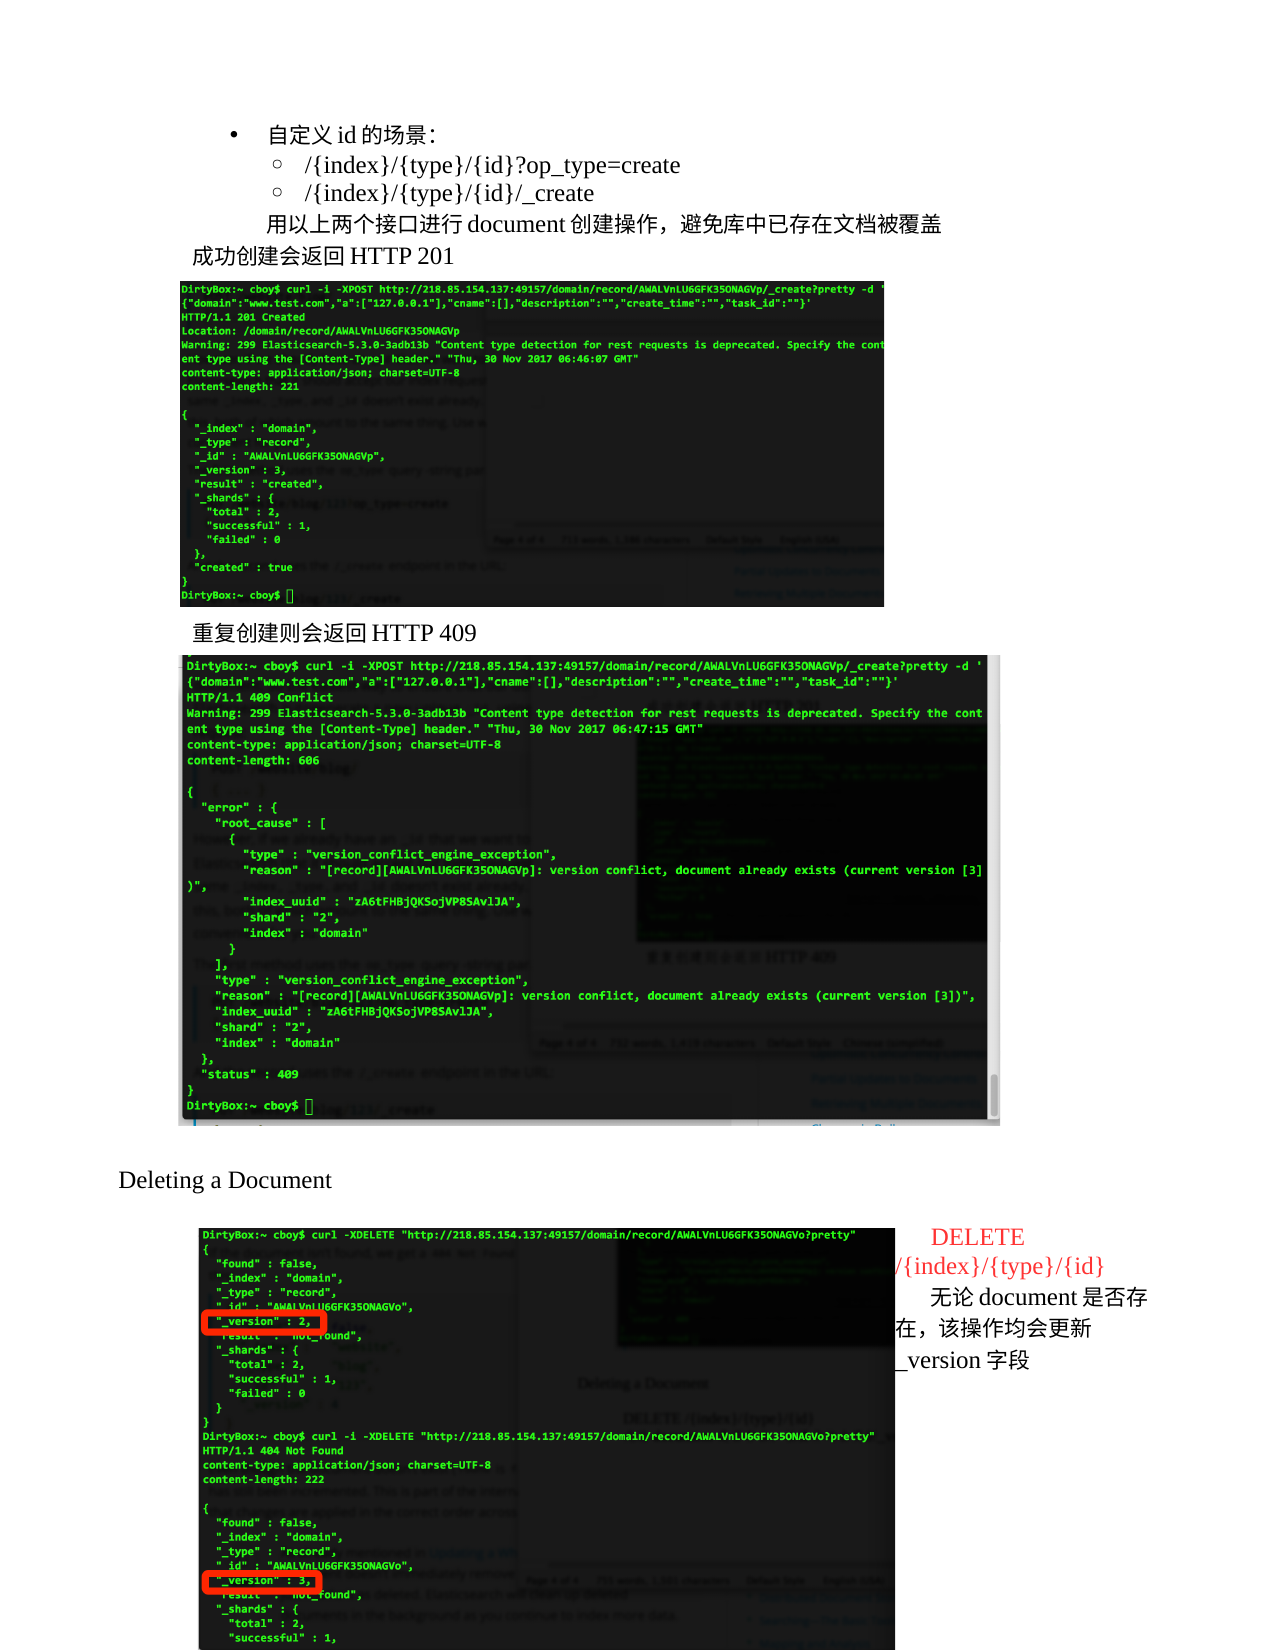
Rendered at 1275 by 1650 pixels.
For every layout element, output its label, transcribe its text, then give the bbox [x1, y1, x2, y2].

text 成功创建会返回HTTP 201 [118, 239, 1157, 271]
picture [180, 281, 885, 607]
picture [178, 655, 1001, 1126]
list /{index}/{type}/{id}/_create [267, 178, 1157, 207]
picture [197, 1228, 896, 1650]
text DELETE /{index}/{type}/{id} [118, 1222, 1157, 1280]
text 重复创建则会返回HTTP 409 [118, 616, 1157, 647]
text [118, 1280, 197, 1375]
list /{index}/{type}/{id}?op_type=create [267, 150, 1157, 178]
text Deleting a Document [118, 1165, 1157, 1193]
text 用以上两个接口进行document创建操作，避免库中已存在文档被覆盖 [118, 207, 1157, 239]
list 自定义id的场景： [229, 118, 1157, 150]
text 无论document是否存在，该操作均会更新_version字段 [896, 1280, 1157, 1375]
